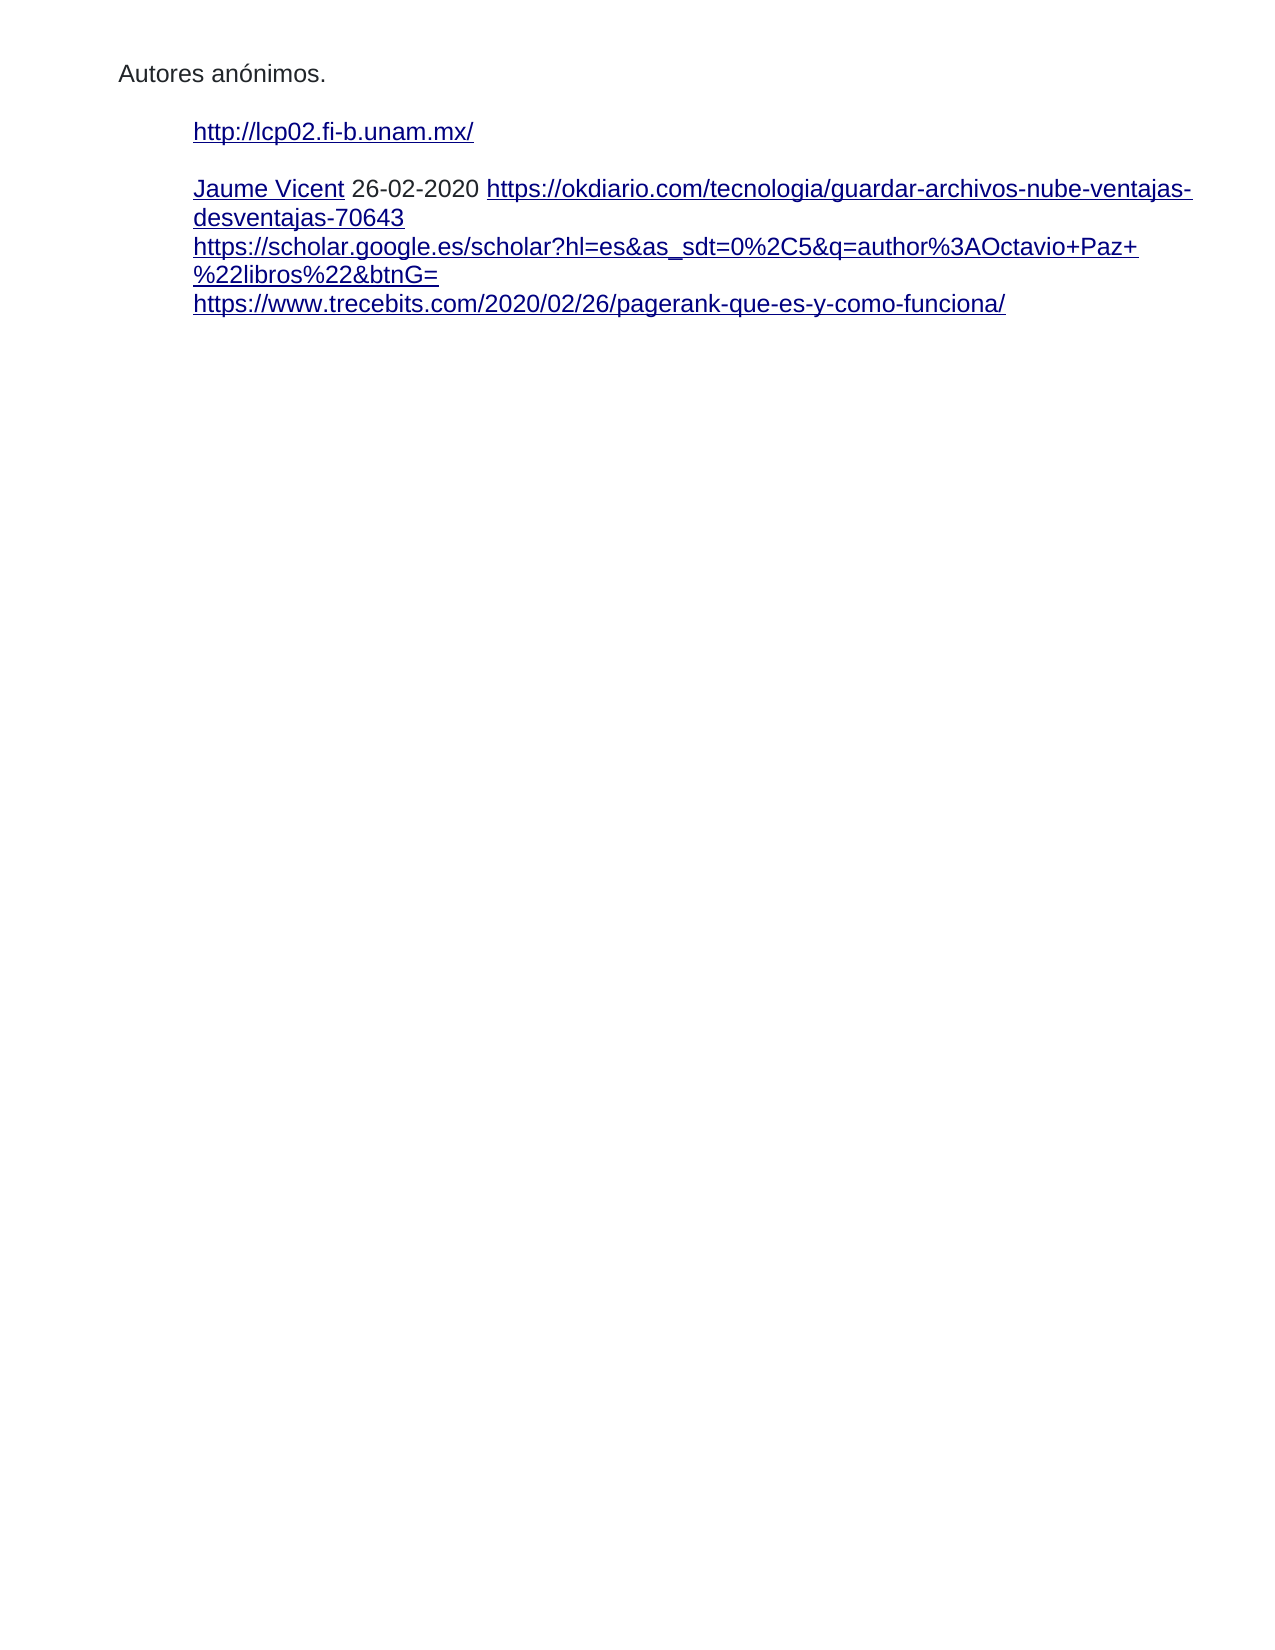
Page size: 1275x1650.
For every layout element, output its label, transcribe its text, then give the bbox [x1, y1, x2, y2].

text Autores anónimos. [118, 59, 1205, 88]
list https://www.trecebits.com/2020/02/26/pagerank-que-es-y-como-funciona/ [193, 289, 1205, 318]
list Jaume Vicent 26-02-2020 https://okdiario.com/tecnologia/guardar-archivos-nube-ventajas-desventajas-70643 [193, 174, 1205, 232]
list https://scholar.google.es/scholar?hl=es&as_sdt=0%2C5&q=author%3AOctavio+Paz+%22libros%22&btnG= [193, 232, 1205, 289]
list http://lcp02.fi-b.unam.mx/ [193, 117, 1205, 145]
